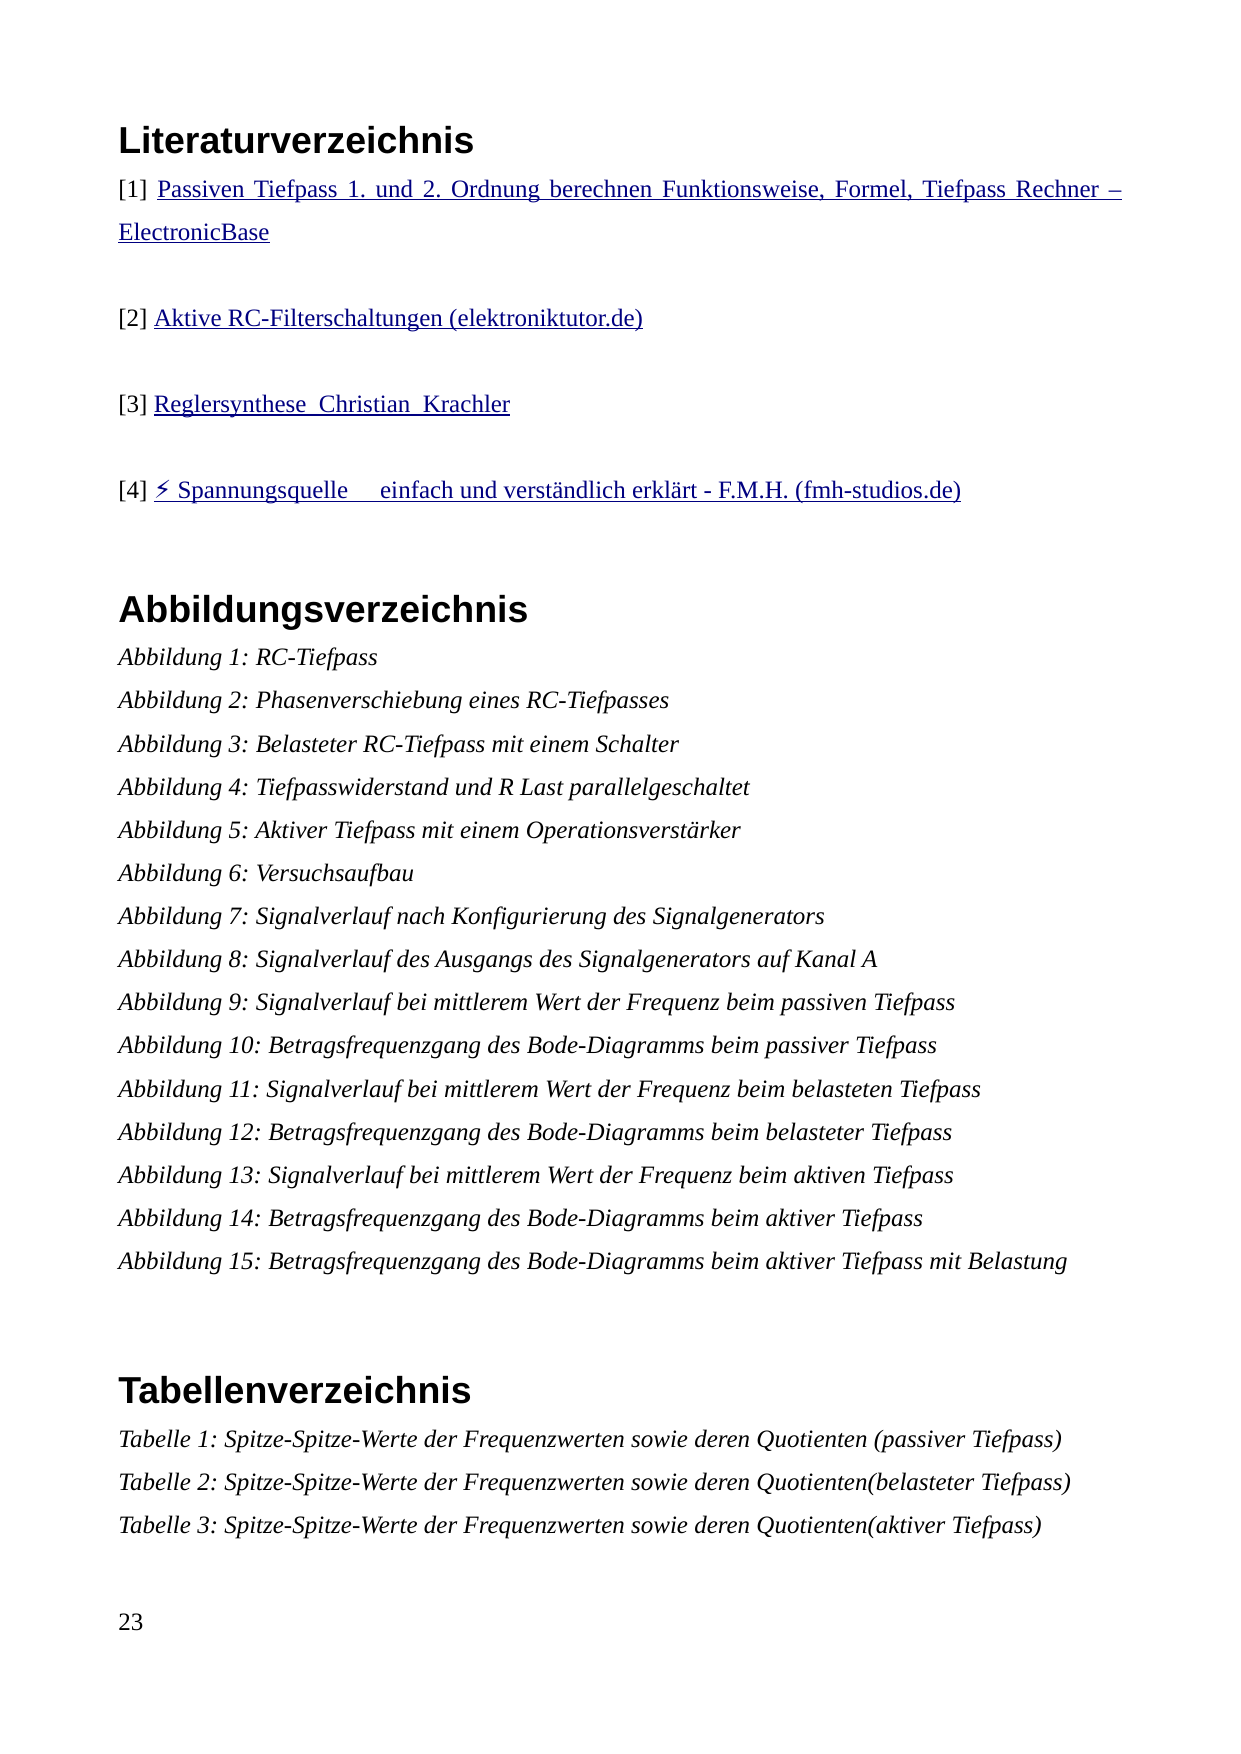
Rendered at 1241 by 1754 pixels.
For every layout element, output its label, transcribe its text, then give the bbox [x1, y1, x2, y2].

text Abbildung 9: Signalverlauf bei mittlerem Wert der Frequenz beim passiven Tiefpass [118, 987, 1122, 1016]
text [4] ⚡ Spannungsquelle 🔋 einfach und verständlich erklärt - F.M.H. (fmh-studios.de) [118, 476, 1122, 504]
text Abbildung 4: Tiefpasswiderstand und R Last parallelgeschaltet [118, 772, 1122, 801]
text [1] Passiven Tiefpass 1. und 2. Ordnung berechnen Funktionsweise, Formel, Tiefpass Rechner – ElectronicBase [118, 174, 1122, 246]
text Abbildung 3: Belasteter RC-Tiefpass mit einem Schalter [118, 729, 1122, 757]
text Abbildung 8: Signalverlauf des Ausgangs des Signalgenerators auf Kanal A [118, 944, 1122, 973]
text Tabelle 1: Spitze-Spitze-Werte der Frequenzwerten sowie deren Quotienten (passiver Tiefpass) [118, 1424, 1122, 1453]
subtitle Tabellenverzeichnis [118, 1368, 1122, 1411]
text Abbildung 7: Signalverlauf nach Konfigurierung des Signalgenerators [118, 901, 1122, 930]
text Tabelle 3: Spitze-Spitze-Werte der Frequenzwerten sowie deren Quotienten(aktiver Tiefpass) [118, 1510, 1122, 1539]
subtitle Abbildungsverzeichnis [118, 587, 1122, 630]
text Abbildung 13: Signalverlauf bei mittlerem Wert der Frequenz beim aktiven Tiefpass [118, 1160, 1122, 1189]
text [3] Reglersynthese_Christian_Krachler [118, 389, 1122, 418]
text Abbildung 6: Versuchsaufbau [118, 858, 1122, 887]
text Abbildung 10: Betragsfrequenzgang des Bode-Diagramms beim passiver Tiefpass [118, 1031, 1122, 1059]
text Tabelle 2: Spitze-Spitze-Werte der Frequenzwerten sowie deren Quotienten(belasteter Tiefpass) [118, 1467, 1122, 1496]
text Abbildung 11: Signalverlauf bei mittlerem Wert der Frequenz beim belasteten Tiefpass [118, 1074, 1122, 1102]
subtitle Literaturverzeichnis [118, 118, 1122, 161]
text [2] Aktive RC-Filterschaltungen (elektroniktutor.de) [118, 303, 1122, 332]
text Abbildung 2: Phasenverschiebung eines RC-Tiefpasses [118, 686, 1122, 714]
text Abbildung 14: Betragsfrequenzgang des Bode-Diagramms beim aktiver Tiefpass [118, 1203, 1122, 1232]
text Abbildung 12: Betragsfrequenzgang des Bode-Diagramms beim belasteter Tiefpass [118, 1117, 1122, 1146]
text Abbildung 15: Betragsfrequenzgang des Bode-Diagramms beim aktiver Tiefpass mit Belastung [118, 1246, 1122, 1275]
text Abbildung 1: RC-Tiefpass [118, 642, 1122, 671]
text Abbildung 5: Aktiver Tiefpass mit einem Operationsverstärker [118, 815, 1122, 844]
